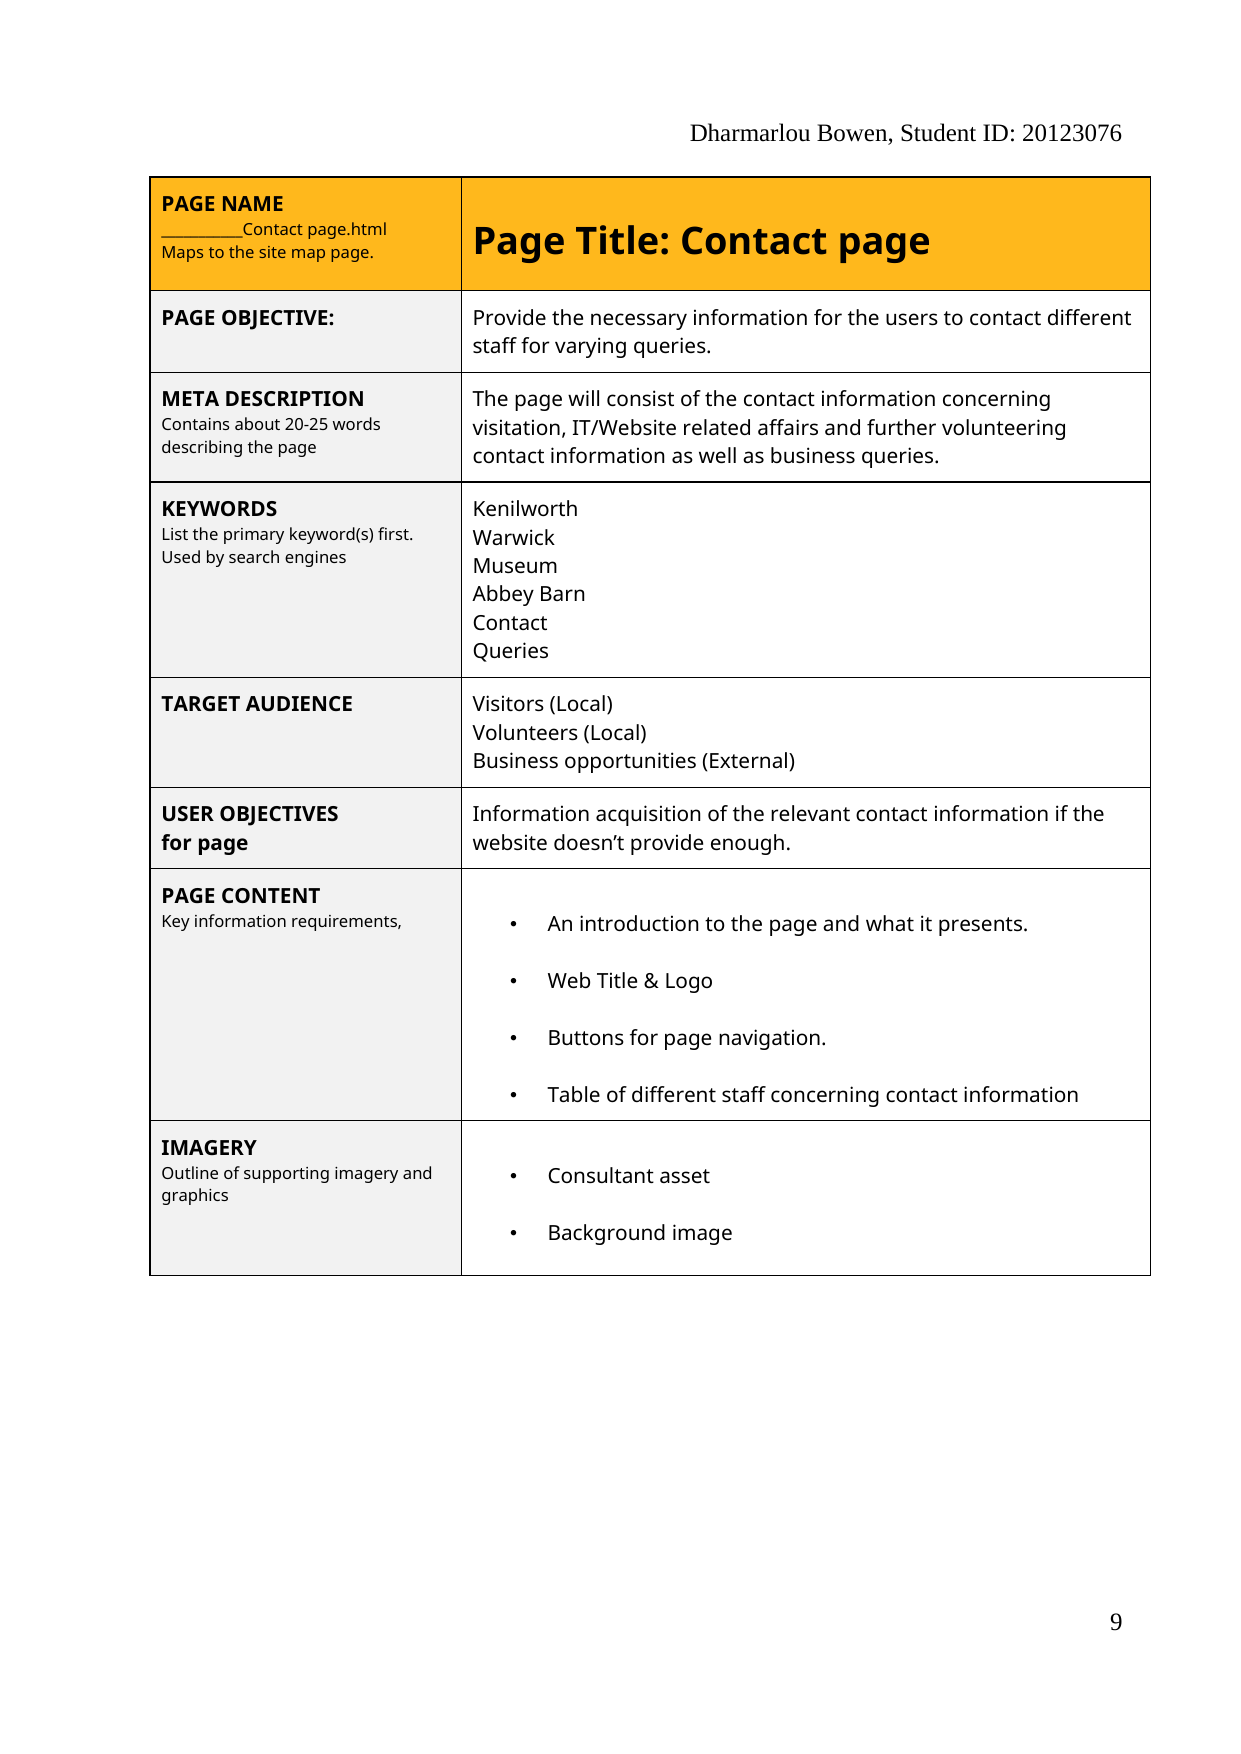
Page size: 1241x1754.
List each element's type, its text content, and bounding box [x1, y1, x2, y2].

table_cell Provide the necessary information for the users to contact different staff for varying queries. [462, 291, 1150, 372]
table_cell USER OBJECTIVES for page [151, 788, 461, 868]
table_cell PAGE OBJECTIVE: [151, 291, 461, 372]
table_cell Consultant asset Background image [462, 1121, 1150, 1275]
table_cell Information acquisition of the relevant contact information if the website doesn’t provide enough. [462, 788, 1150, 868]
table_cell An introduction to the page and what it presents. Web Title & Logo Buttons for page navigation. Table of different staff concerning contact information [462, 869, 1150, 1120]
table_header PAGE NAME ___________Contact page.html Maps to the site map page. [151, 178, 461, 290]
table_cell KEYWORDS List the primary keyword(s) first. Used by search engines [151, 483, 461, 677]
table_cell The page will consist of the contact information concerning visitation, IT/Website related affairs and further volunteering contact information as well as business queries. [462, 373, 1150, 481]
table_cell Kenilworth Warwick Museum Abbey Barn Contact Queries [462, 483, 1150, 677]
table_cell TARGET AUDIENCE [151, 678, 461, 787]
table_cell Visitors (Local) Volunteers (Local) Business opportunities (External) [462, 678, 1150, 787]
table_header Page Title: Contact page [462, 178, 1150, 290]
table_cell IMAGERY Outline of supporting imagery and graphics [151, 1121, 461, 1275]
table_cell PAGE CONTENT Key information requirements, [151, 869, 461, 1120]
table_cell META DESCRIPTION Contains about 20-25 words describing the page [151, 373, 461, 481]
